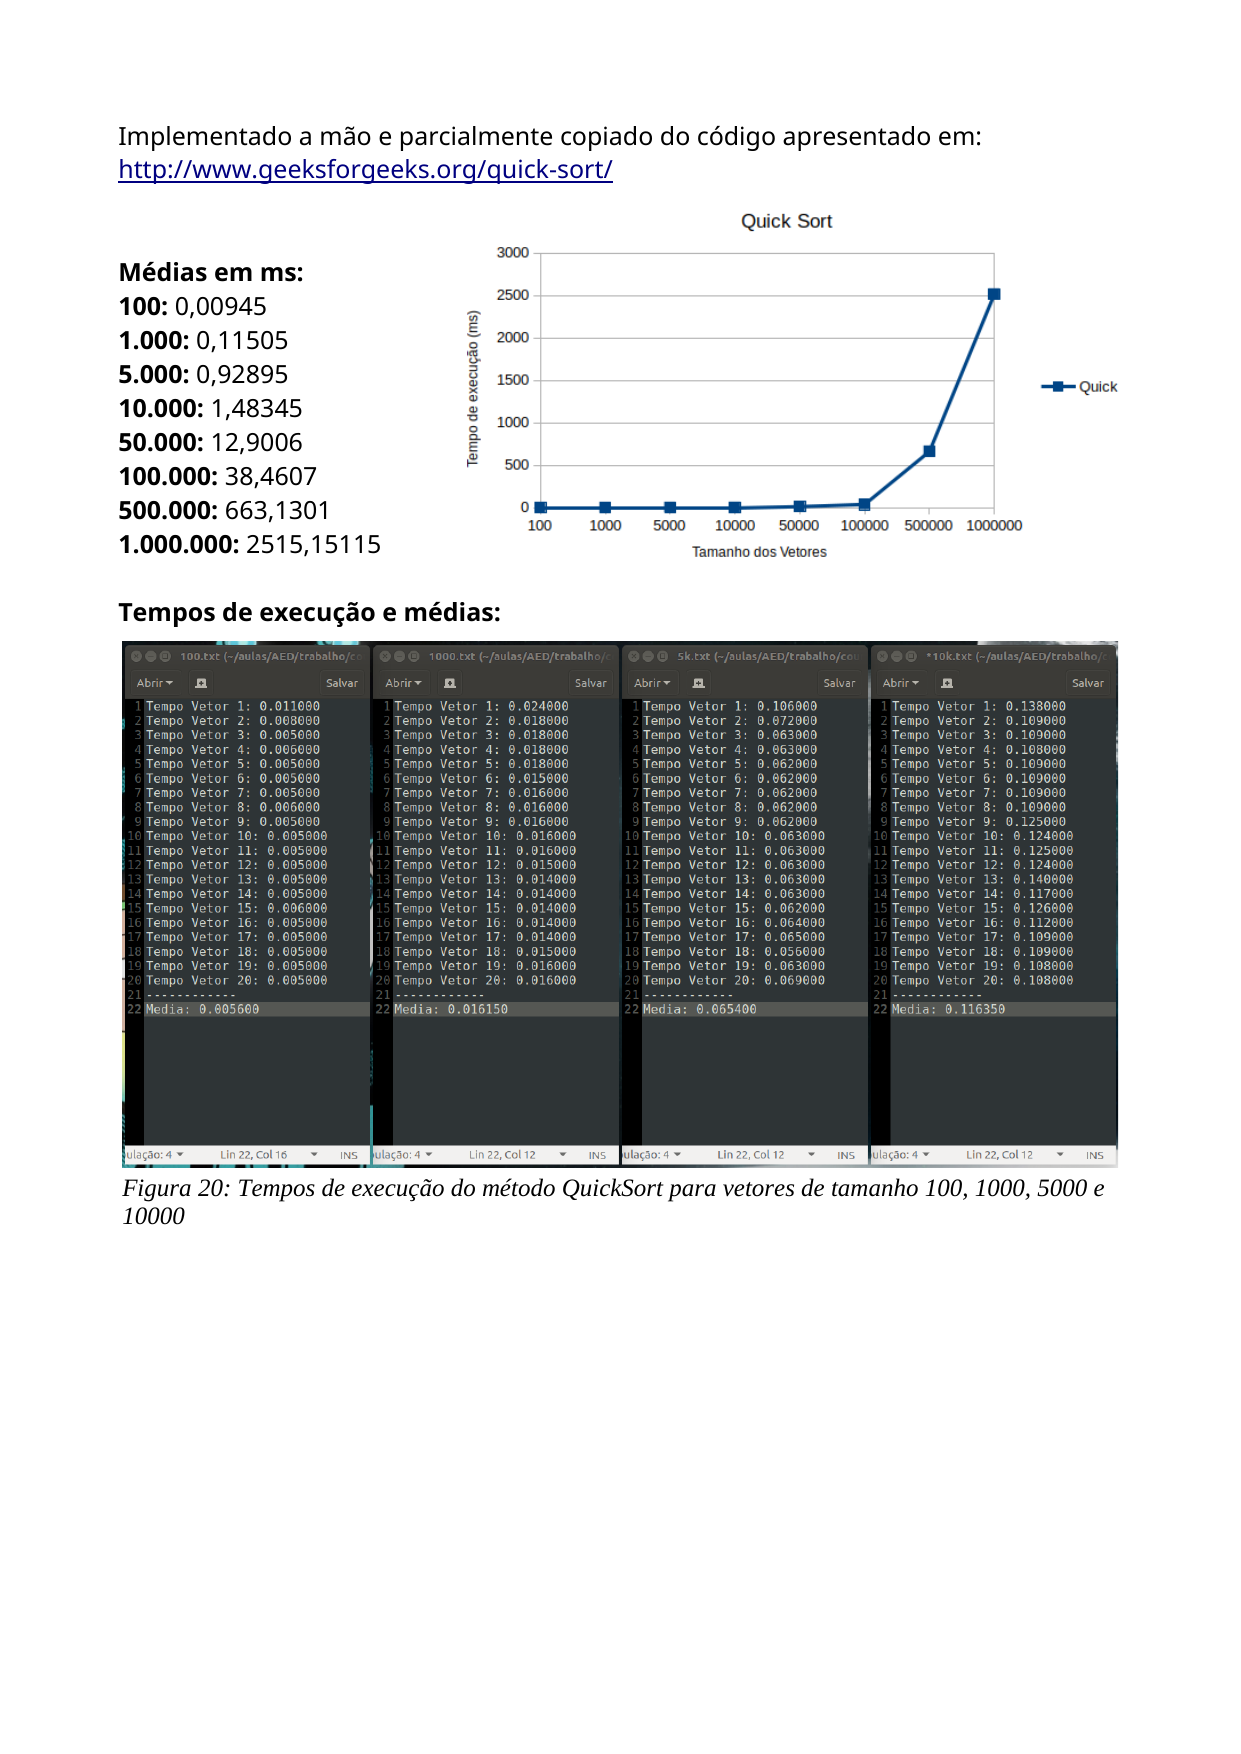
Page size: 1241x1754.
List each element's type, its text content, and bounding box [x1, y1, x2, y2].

picture [122, 641, 1119, 1168]
text 100.000: 38,4607 [118, 459, 442, 493]
text Tempos de execução e médias: [118, 595, 1122, 629]
text Médias em ms: [118, 254, 442, 288]
text Implementado a mão e parcialmente copiado do código apresentado em: http://www.geeksforgeeks.org/quick-sort/ [118, 118, 1122, 186]
text Figura 20: Tempos de execução do método QuickSort para vetores de tamanho 100, 1000, 5000 e 10000 [122, 1168, 1118, 1230]
text 50.000: 12,9006 [118, 425, 442, 459]
text 500.000: 663,1301 [118, 493, 442, 527]
text 100: 0,00945 [118, 288, 442, 322]
picture [442, 192, 1133, 581]
text 5.000: 0,92895 [118, 357, 442, 391]
text 10.000: 1,48345 [118, 391, 442, 425]
text 1.000: 0,11505 [118, 322, 442, 357]
text 1.000.000: 2515,15115 [118, 527, 442, 561]
